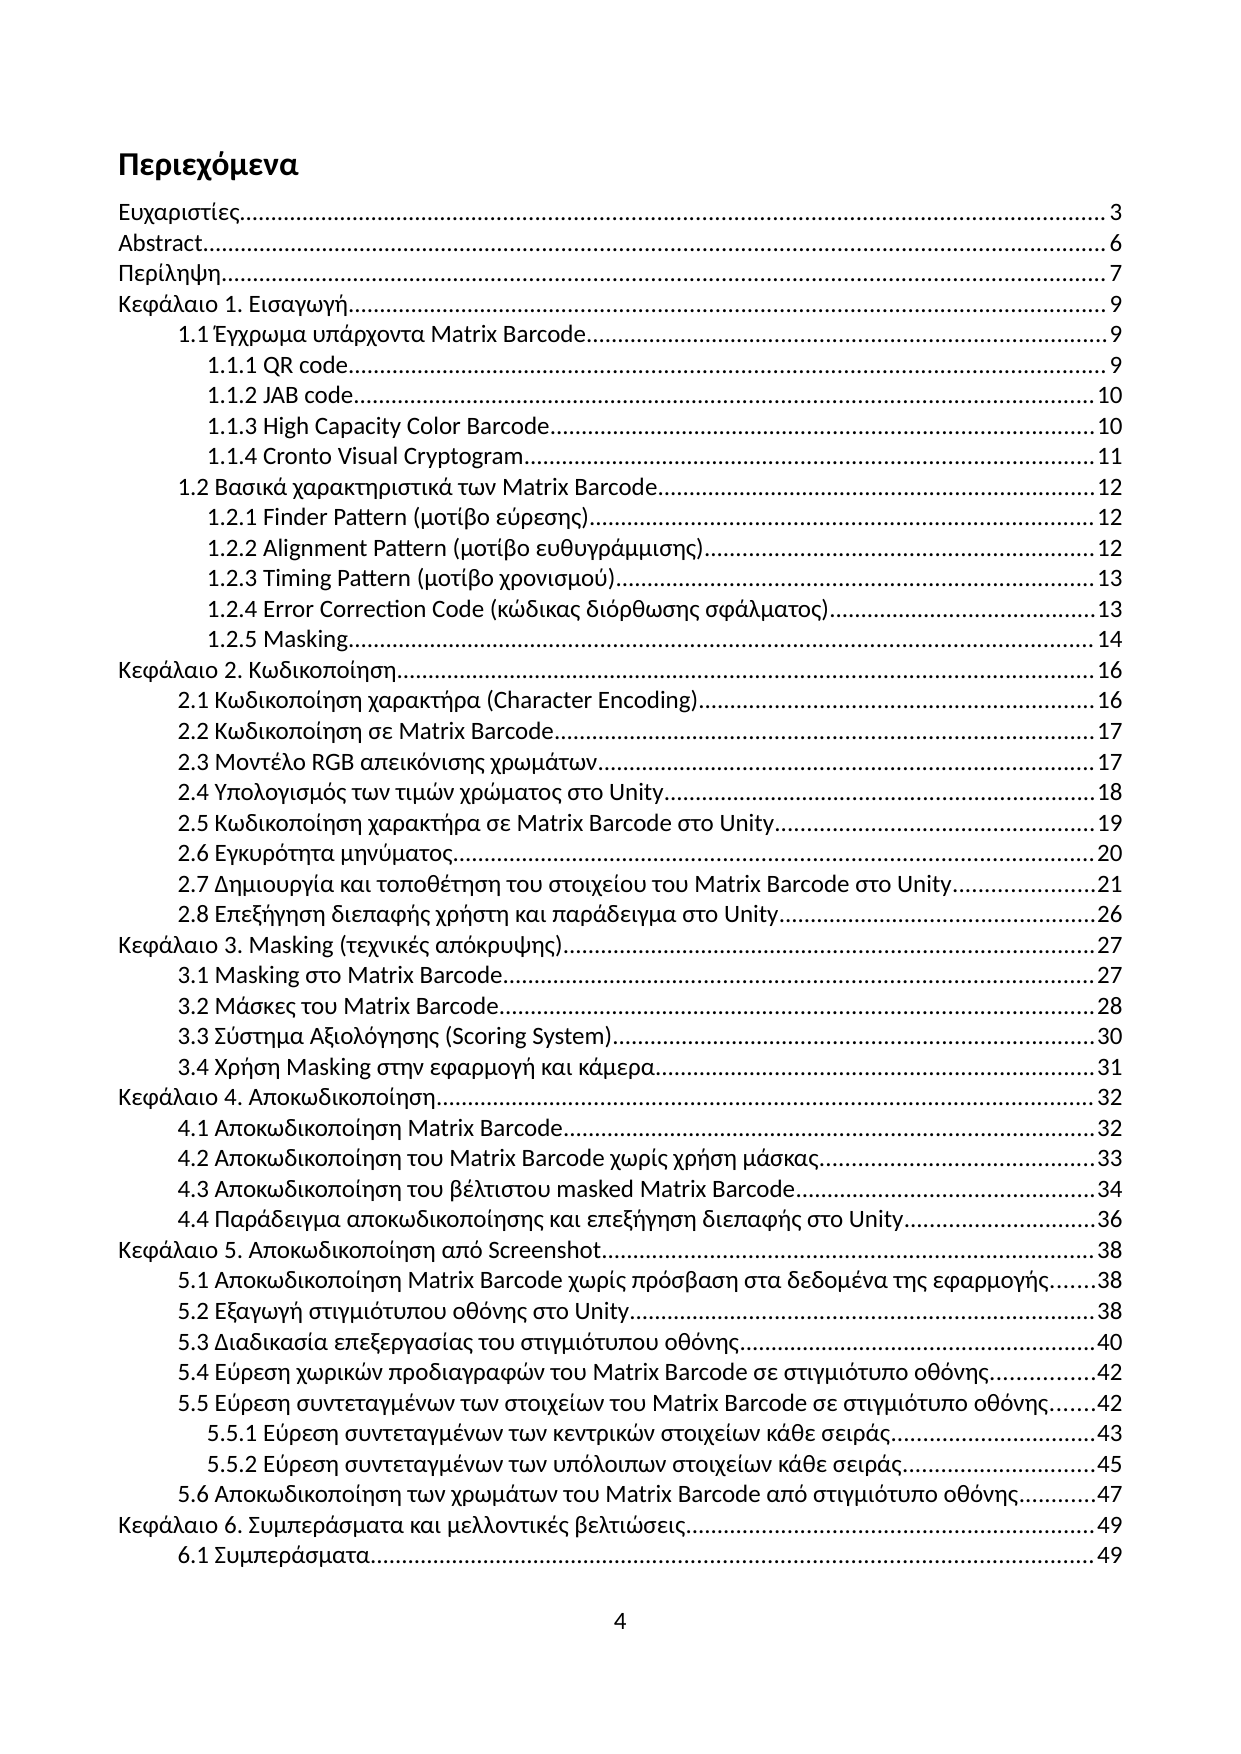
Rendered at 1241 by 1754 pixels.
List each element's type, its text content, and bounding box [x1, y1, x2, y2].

text Κεφάλαιο 2. Κωδικοποίηση 16 [118, 654, 1122, 685]
text 1.2.1 Finder Pattern (μοτίβο εύρεσης) 12 [207, 502, 1122, 532]
text 5.5.2 Εύρεση συντεταγμένων των υπόλοιπων στοιχείων κάθε σειράς 45 [207, 1448, 1122, 1478]
text Abstract 6 [118, 227, 1122, 257]
text 1.1.1 QR code 9 [207, 349, 1122, 379]
text Κεφάλαιο 4. Αποκωδικοποίηση 32 [118, 1081, 1122, 1112]
text 4.1 Αποκωδικοποίηση Matrix Barcode 32 [177, 1112, 1122, 1142]
text 2.7 Δημιουργία και τοποθέτηση του στοιχείου του Matrix Barcode στο Unity 21 [177, 868, 1122, 898]
text Περίληψη 7 [118, 257, 1122, 288]
text 2.4 Υπολογισμός των τιμών χρώματος στο Unity 18 [177, 776, 1122, 807]
text 1.1 Έγχρωμα υπάρχοντα Matrix Barcode 9 [177, 318, 1122, 349]
text 2.8 Επεξήγηση διεπαφής χρήστη και παράδειγμα στο Unity 26 [177, 898, 1122, 929]
text 5.2 Εξαγωγή στιγμιότυπου οθόνης στο Unity 38 [177, 1295, 1122, 1326]
text Ευχαριστίες 3 [118, 196, 1122, 227]
text 1.2.5 Masking 14 [207, 624, 1122, 654]
text 3.4 Χρήση Masking στην εφαρμογή και κάμερα 31 [177, 1051, 1122, 1081]
text 4.2 Αποκωδικοποίηση του Matrix Barcode χωρίς χρήση μάσκας 33 [177, 1142, 1122, 1173]
text 1.2.4 Error Correction Code (κώδικας διόρθωσης σφάλματος) 13 [207, 593, 1122, 624]
text 1.2.3 Timing Pattern (μοτίβο χρονισμού) 13 [207, 563, 1122, 593]
text 3.1 Masking στο Matrix Barcode 27 [177, 959, 1122, 990]
text 1.2 Βασικά χαρακτηριστικά των Matrix Barcode 12 [177, 471, 1122, 502]
subtitle Περιεχόμενα [118, 143, 1122, 184]
text 2.5 Κωδικοποίηση χαρακτήρα σε Matrix Barcode στο Unity 19 [177, 807, 1122, 837]
text 5.6 Αποκωδικοποίηση των χρωμάτων του Matrix Barcode από στιγμιότυπο οθόνης 47 [177, 1478, 1122, 1509]
text Κεφάλαιο 5. Αποκωδικοποίηση από Screenshot 38 [118, 1234, 1122, 1264]
text 5.5.1 Εύρεση συντεταγμένων των κεντρικών στοιχείων κάθε σειράς 43 [207, 1417, 1122, 1448]
text 6.1 Συμπεράσματα 49 [177, 1539, 1122, 1570]
text 2.2 Κωδικοποίηση σε Matrix Barcode 17 [177, 715, 1122, 746]
text Κεφάλαιο 6. Συμπεράσματα και μελλοντικές βελτιώσεις 49 [118, 1509, 1122, 1539]
text 2.3 Μοντέλο RGB απεικόνισης χρωμάτων 17 [177, 746, 1122, 776]
text 5.5 Εύρεση συντεταγμένων των στοιχείων του Matrix Barcode σε στιγμιότυπο οθόνης 42 [177, 1387, 1122, 1417]
text 5.1 Αποκωδικοποίηση Matrix Barcode χωρίς πρόσβαση στα δεδομένα της εφαρμογής 38 [177, 1264, 1122, 1295]
text 5.3 Διαδικασία επεξεργασίας του στιγμιότυπου οθόνης 40 [177, 1326, 1122, 1356]
text 3.3 Σύστημα Αξιολόγησης (Scoring System) 30 [177, 1020, 1122, 1051]
text 1.1.4 Cronto Visual Cryptogram 11 [207, 441, 1122, 471]
text 2.6 Εγκυρότητα μηνύματος 20 [177, 837, 1122, 868]
text Κεφάλαιο 3. Masking (τεχνικές απόκρυψης) 27 [118, 929, 1122, 959]
text 1.1.2 JAB code 10 [207, 379, 1122, 410]
text 4.3 Αποκωδικοποίηση του βέλτιστου masked Matrix Barcode 34 [177, 1173, 1122, 1203]
text 4.4 Παράδειγμα αποκωδικοποίησης και επεξήγηση διεπαφής στο Unity 36 [177, 1203, 1122, 1234]
text 1.1.3 High Capacity Color Barcode 10 [207, 410, 1122, 441]
text 1.2.2 Alignment Pattern (μοτίβο ευθυγράμμισης) 12 [207, 532, 1122, 563]
text 5.4 Εύρεση χωρικών προδιαγραφών του Matrix Barcode σε στιγμιότυπο οθόνης 42 [177, 1356, 1122, 1387]
text Κεφάλαιο 1. Εισαγωγή 9 [118, 288, 1122, 318]
text 2.1 Κωδικοποίηση χαρακτήρα (Character Encoding) 16 [177, 685, 1122, 715]
text 3.2 Μάσκες του Matrix Barcode 28 [177, 990, 1122, 1020]
